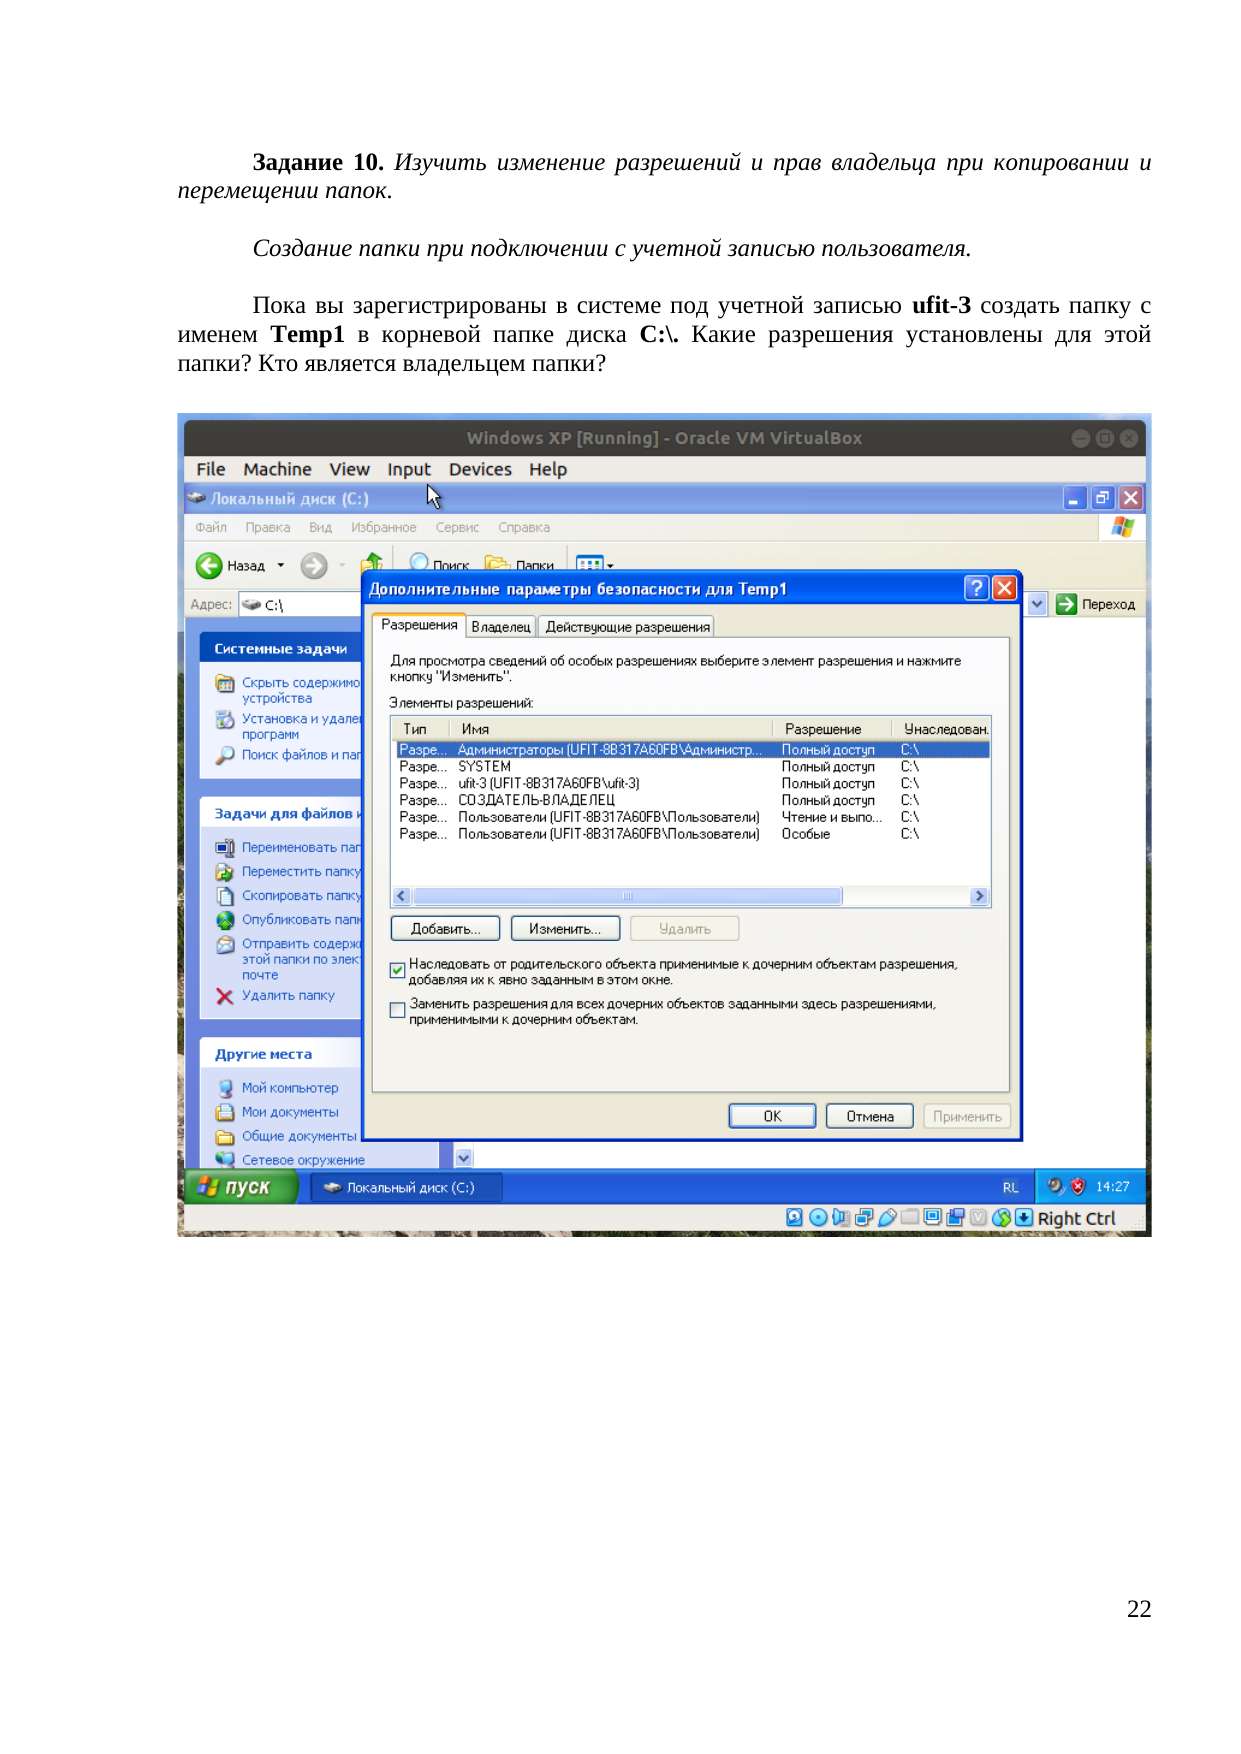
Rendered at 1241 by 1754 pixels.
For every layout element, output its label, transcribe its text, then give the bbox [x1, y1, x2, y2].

text Создание папки при подключении с учетной записью пользователя. [177, 233, 1152, 262]
picture [177, 413, 1152, 1237]
text Задание 10. Изучить изменение разрешений и прав владельца при копирова­нии и перемещении папок. [177, 147, 1152, 204]
text Пока вы зарегистрированы в системе под учетной записью ufit-З соз­дать папку с именем Temp1 в корневой папке диска С:\. Какие разрешения установлены для этой папки? Кто является владельцем папки? [177, 291, 1152, 377]
